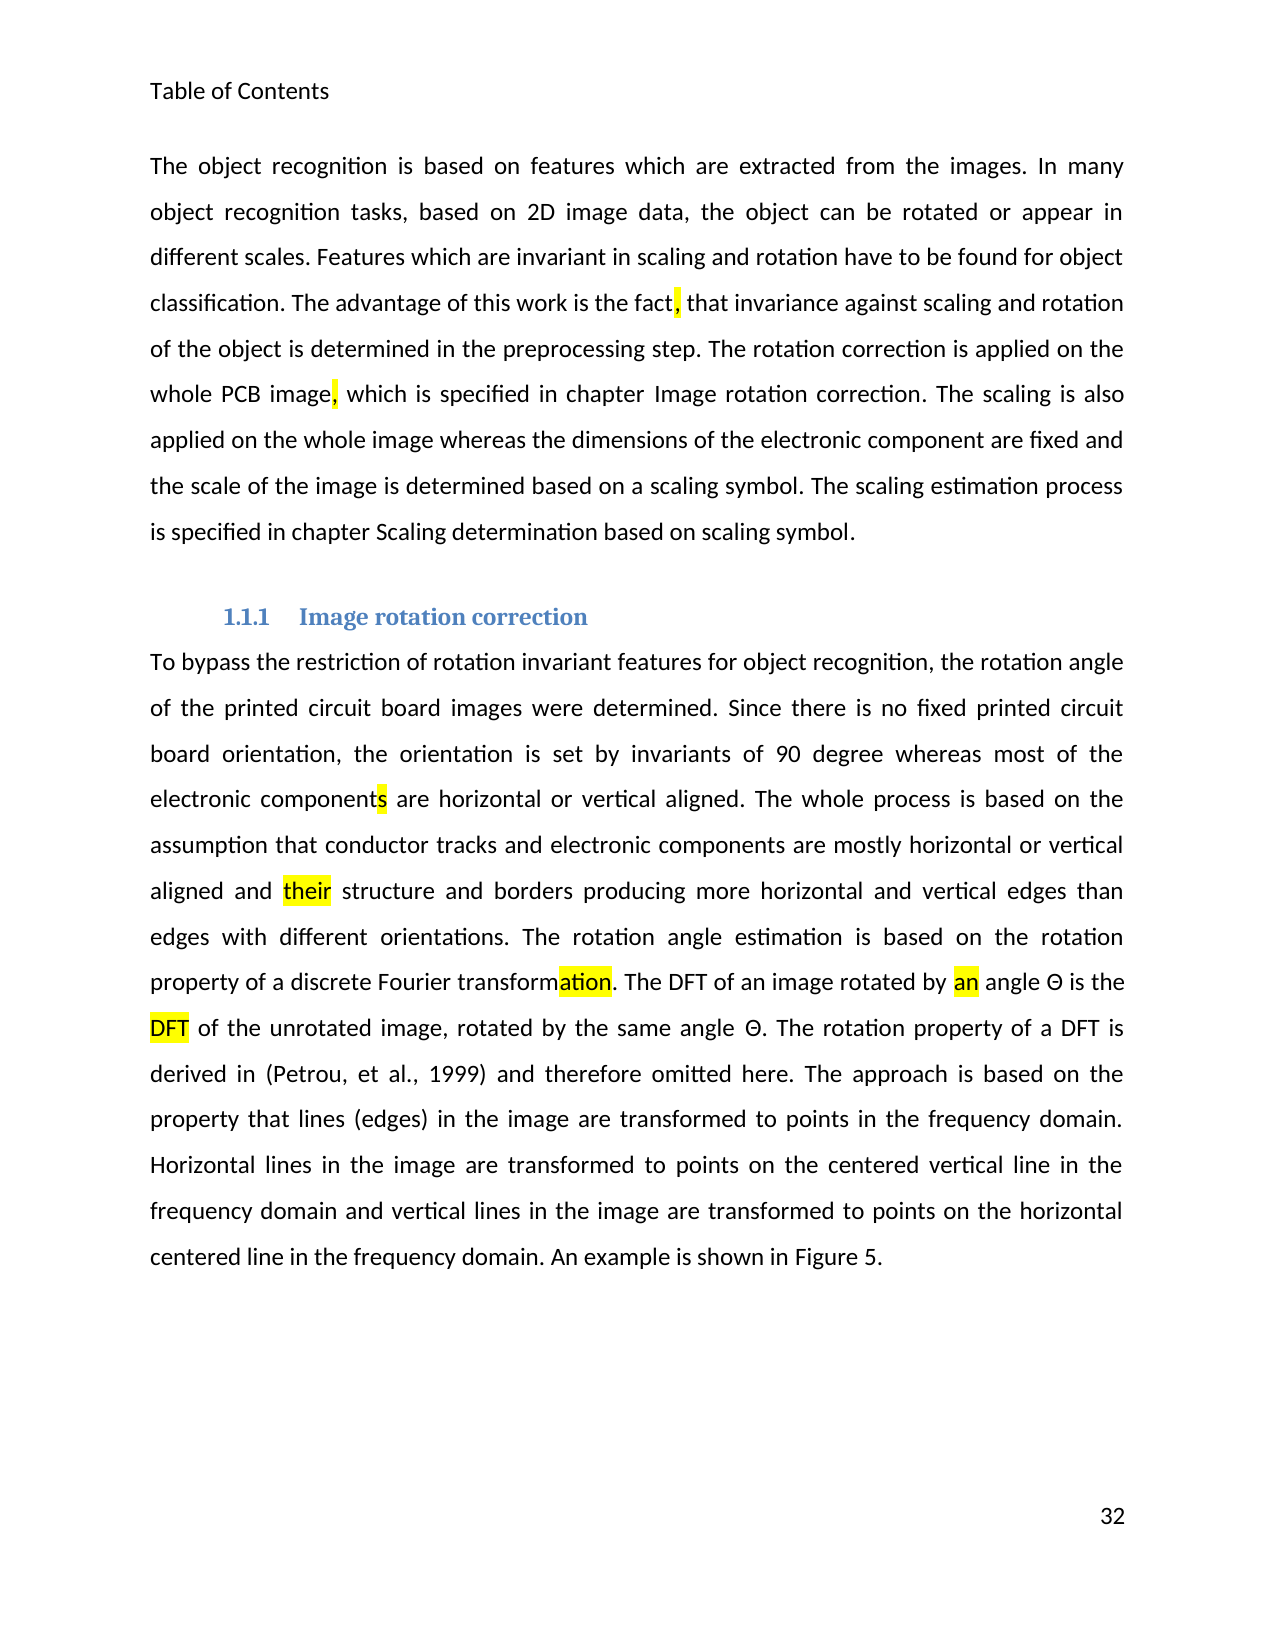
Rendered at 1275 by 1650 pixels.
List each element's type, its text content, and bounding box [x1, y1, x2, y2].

subtitle Image rotation correction [224, 603, 1125, 632]
text To bypass the restriction of rotation invariant features for object recognition, the rotation angle of the printed circuit board images were determined. Since there is no fixed printed circuit board orientation, the orientation is set by invariants of 90 degree whereas most of the electronic components are horizontal or vertical aligned. The whole process is based on the assumption that conductor tracks and electronic components are mostly horizontal or vertical aligned and their structure and borders producing more horizontal and vertical edges than edges with different orientations. The rotation angle estimation is based on the rotation property of a discrete Fourier transformation. The DFT of an image rotated by an angle Θ is the DFT of the unrotated image, rotated by the same angle Θ. The rotation property of a DFT is derived in (Petrou, et al., 1999) and therefore omitted here. The approach is based on the property that lines (edges) in the image are transformed to points in the frequency domain. Horizontal lines in the image are transformed to points on the centered vertical line in the frequency domain and vertical lines in the image are transformed to points on the horizontal centered line in the frequency domain. An example is shown in Figure 5. [150, 646, 1125, 1271]
text The object recognition is based on features which are extracted from the images. In many object recognition tasks, based on 2D image data, the object can be rotated or appear in different scales. Features which are invariant in scaling and rotation have to be found for object classification. The advantage of this work is the fact, that invariance against scaling and rotation of the object is determined in the preprocessing step. The rotation correction is applied on the whole PCB image, which is specified in chapter Image rotation correction. The scaling is also applied on the whole image whereas the dimensions of the electronic component are fixed and the scale of the image is determined based on a scaling symbol. The scaling estimation process is specified in chapter Scaling determination based on scaling symbol. [150, 150, 1125, 546]
